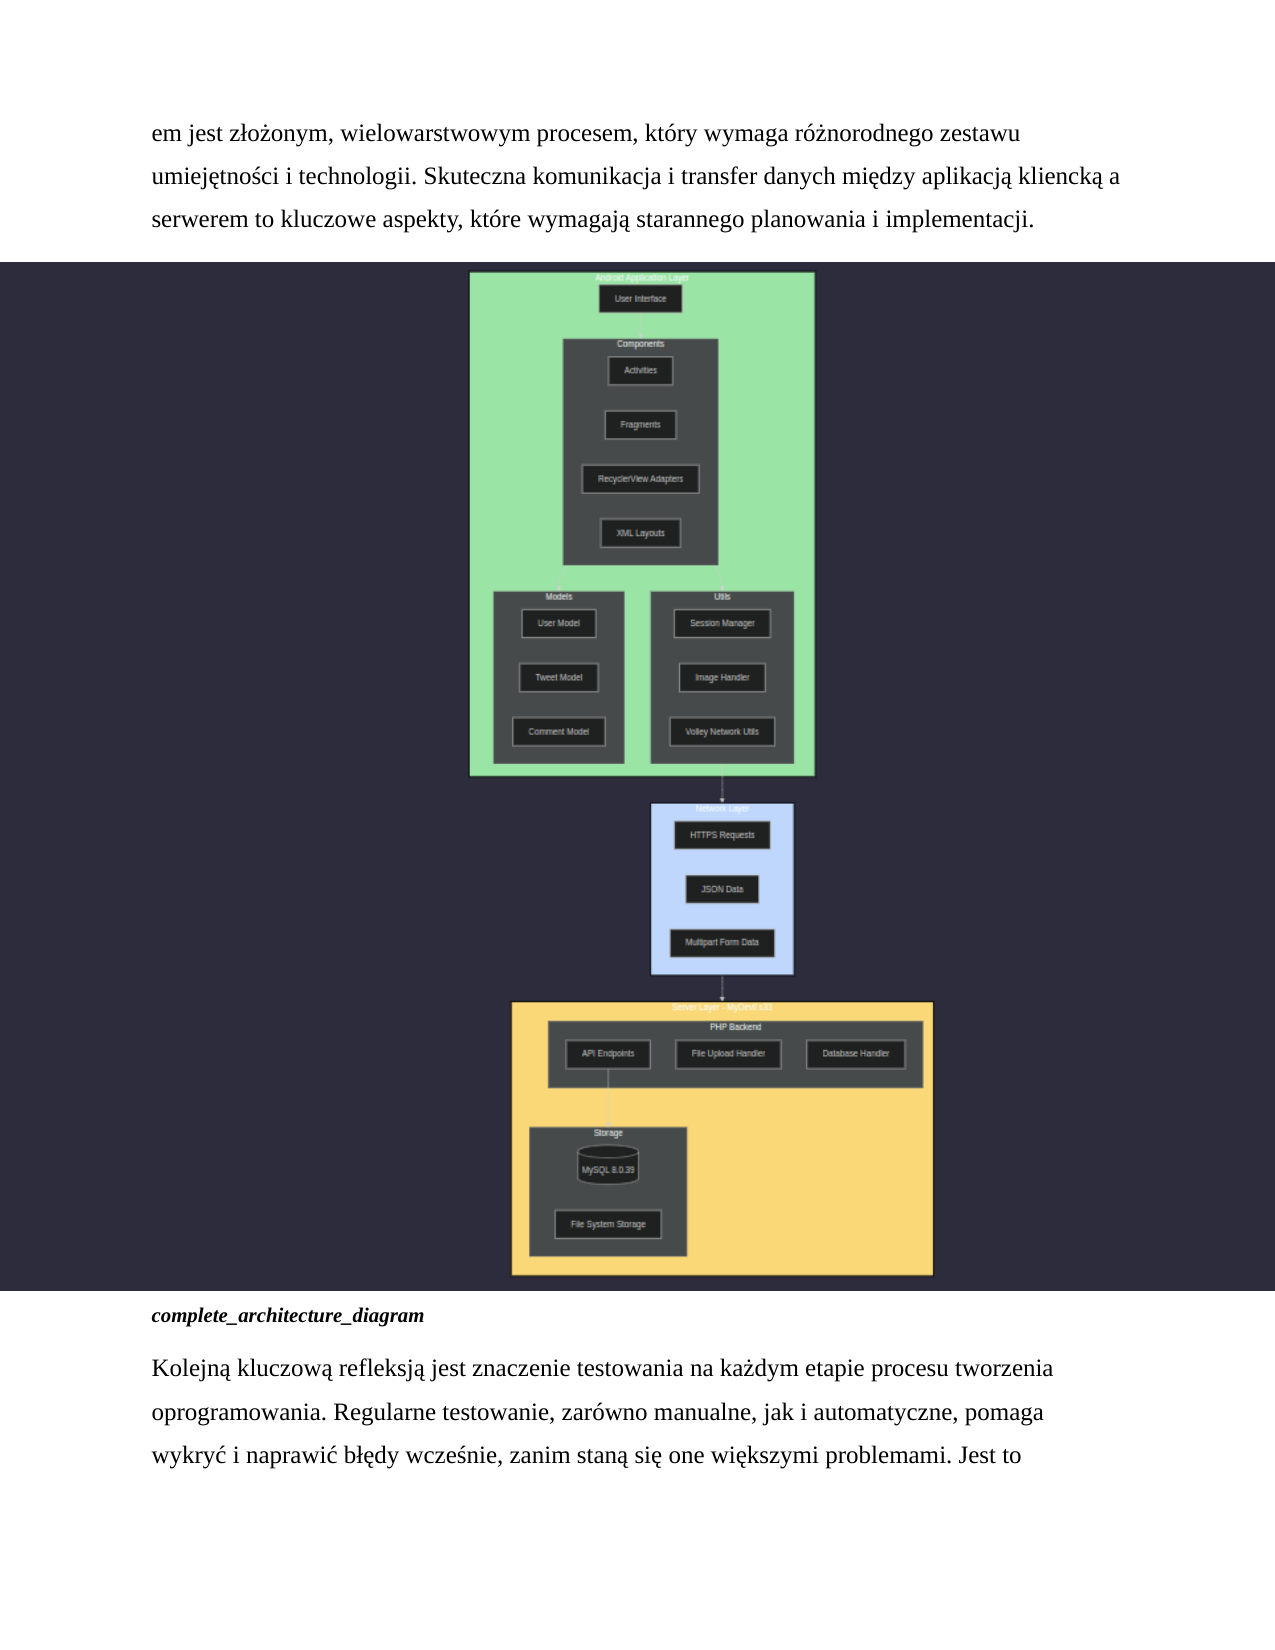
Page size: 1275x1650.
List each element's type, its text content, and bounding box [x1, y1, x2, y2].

text complete_architecture_diagram [151, 1291, 1123, 1327]
text em jest złożonym, wielowarstwowym procesem, który wymaga różnorodnego zestawu umiejętności i technologii. Skuteczna komunikacja i transfer danych między aplikacją kliencką a serwerem to kluczowe aspekty, które wymagają starannego planowania i implementacji. [151, 118, 1123, 233]
picture [0, 262, 1275, 1291]
text Kolejną kluczową refleksją jest znaczenie testowania na każdym etapie procesu tworzenia oprogramowania. Regularne testowanie, zarówno manualne, jak i automatyczne, pomaga wykryć i naprawić błędy wcześnie, zanim staną się one większymi problemami. Jest to [151, 1353, 1123, 1468]
